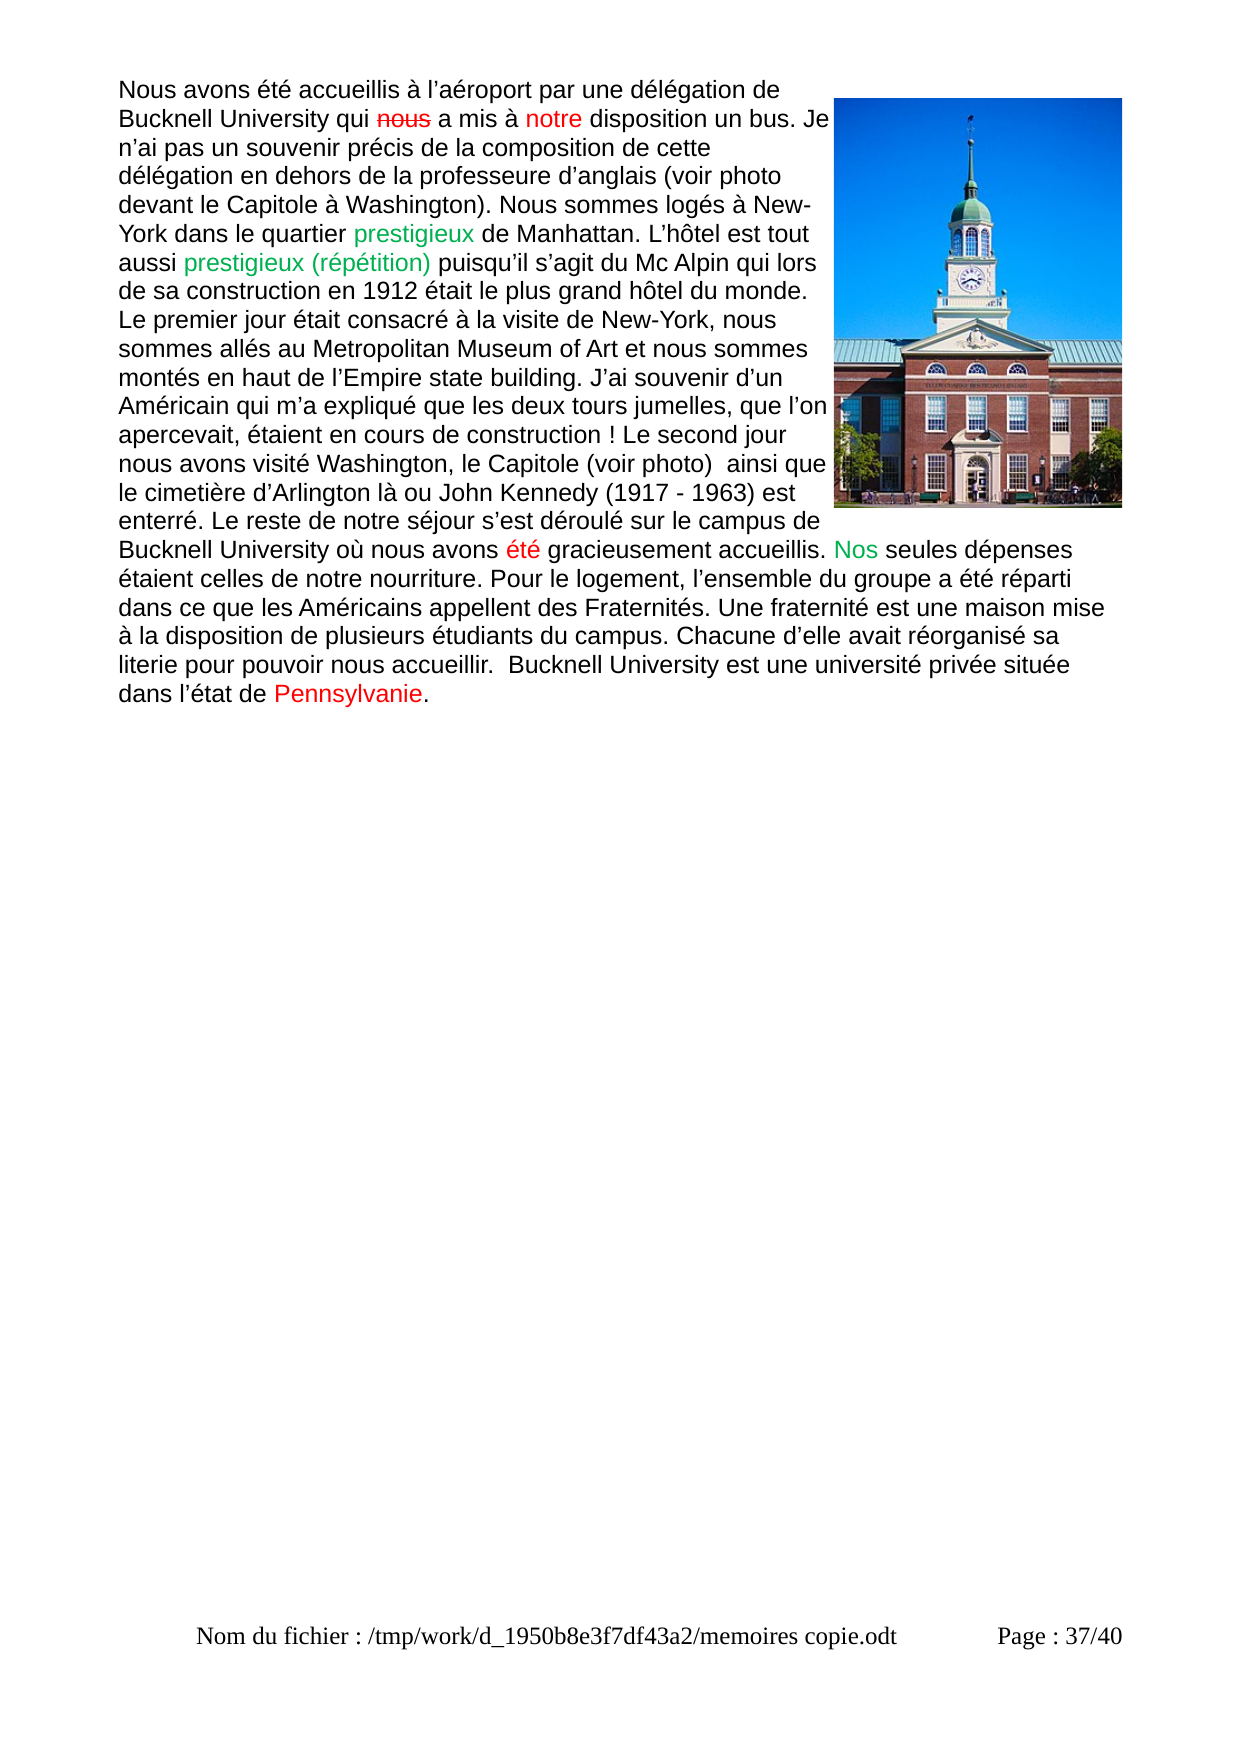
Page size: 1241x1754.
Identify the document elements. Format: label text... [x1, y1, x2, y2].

text Nous avons été accueillis à l’aéroport par une délégation de Bucknell University qui nous a mis à notre disposition un bus. Je n’ai pas un souvenir précis de la composition de cette délégation en dehors de la professeure d’anglais (voir photo devant le Capitole à Washington). Nous sommes logés à New-York dans le quartier prestigieux de Manhattan. L’hôtel est tout aussi prestigieux (répétition) puisqu’il s’agit du Mc Alpin qui lors de sa construction en 1912 était le plus grand hôtel du monde. Le premier jour était consacré à la visite de New-York, nous sommes allés au Metropolitan Museum of Art et nous sommes montés en haut de l’Empire state building. J’ai souvenir d’un Américain qui m’a expliqué que les deux tours jumelles, que l’on apercevait, étaient en cours de construction ! Le second jour nous avons visité Washington, le Capitole (voir photo) ainsi que le cimetière d’Arlington là ou John Kennedy (1917 - 1963) est enterré. Le reste de notre séjour s’est déroulé sur le campus de Bucknell University où nous avons été gracieusement accueillis. Nos seules dépenses étaient celles de notre nourriture. Pour le logement, l’ensemble du groupe a été réparti dans ce que les Américains appellent des Fraternités. Une fraternité est une maison mise à la disposition de plusieurs étudiants du campus. Chacune d’elle avait réorganisé sa literie pour pouvoir nous accueillir. Bucknell University est une université privée située dans l’état de Pennsylvanie. [118, 75, 1122, 707]
text Illustration 39: [834, 75, 1122, 98]
